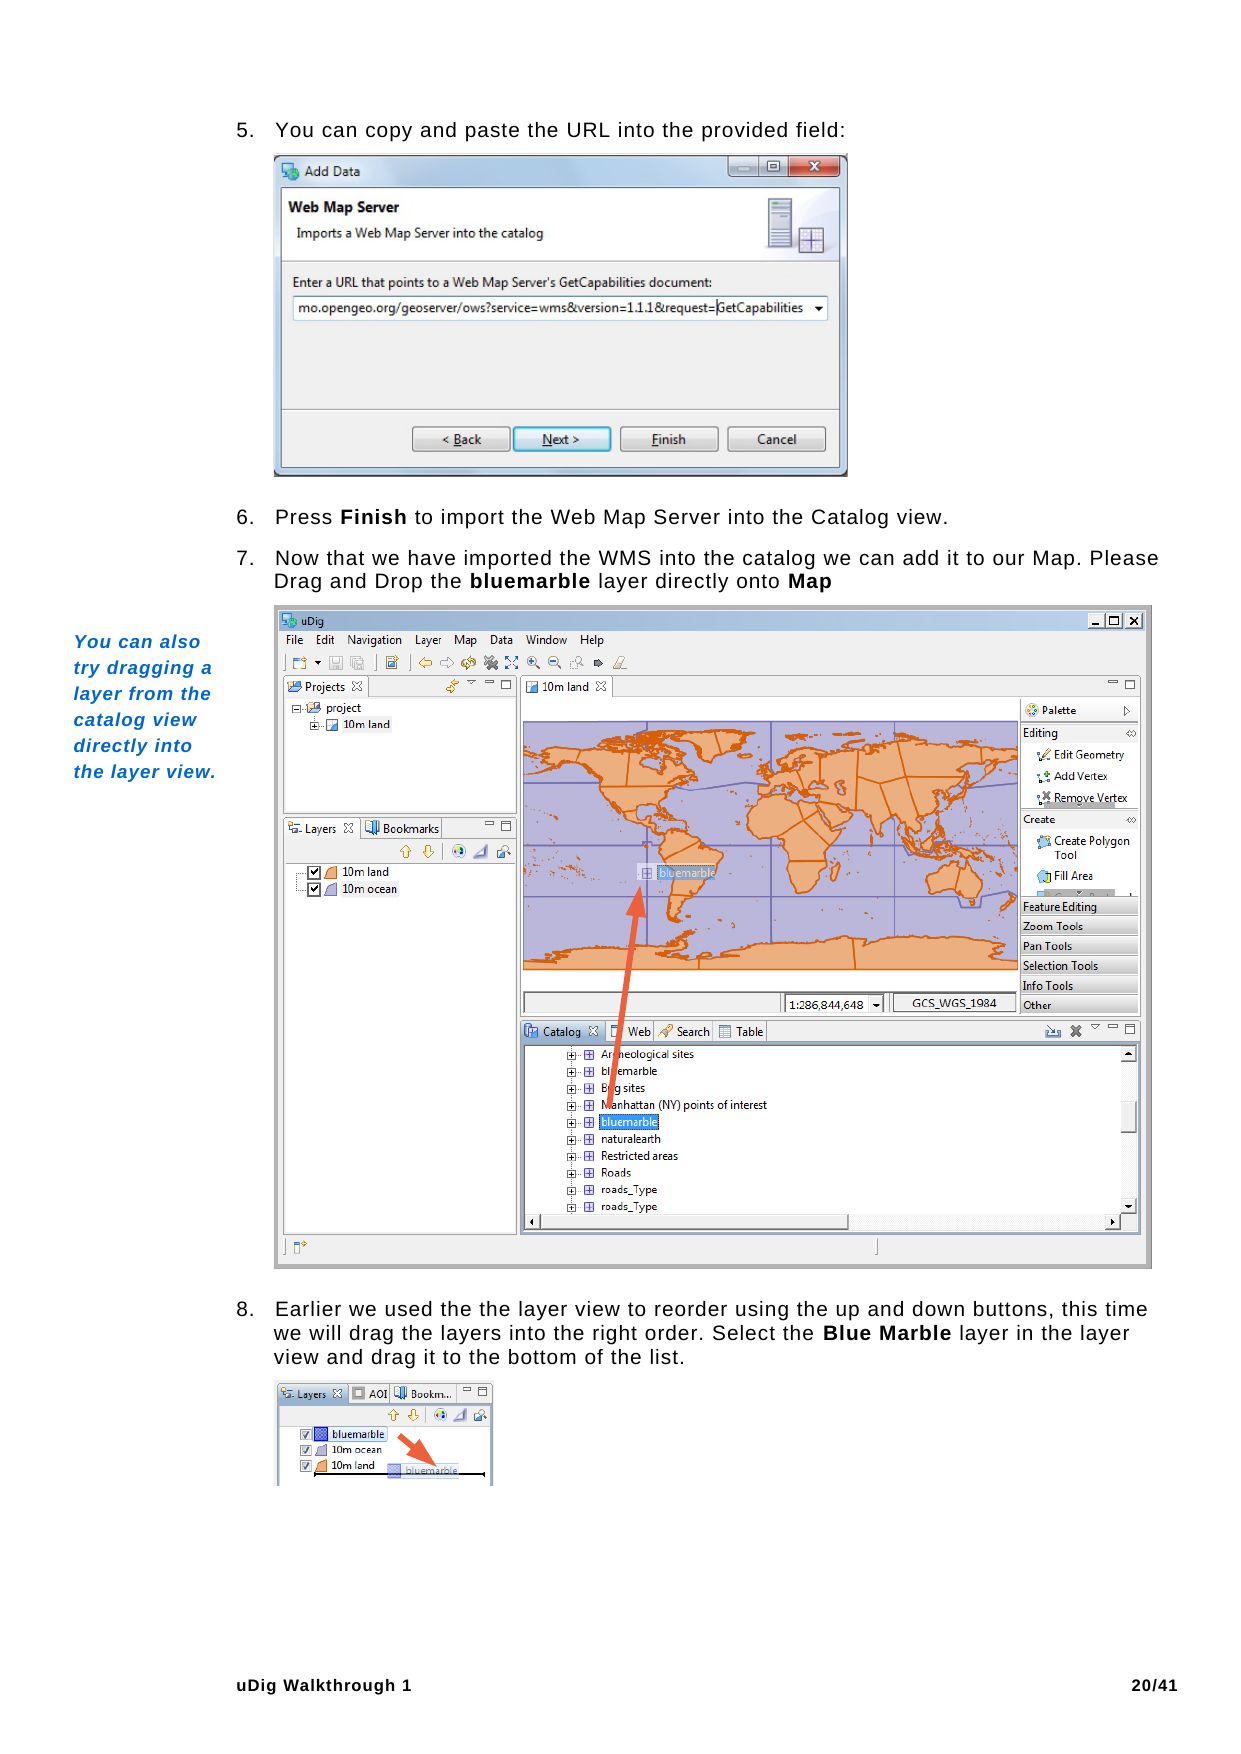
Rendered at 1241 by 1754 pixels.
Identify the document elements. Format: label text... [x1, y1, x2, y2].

list Press Finish to import the Web Map Server into the Catalog view. [236, 505, 1181, 529]
list You can also try dragging a layer from the catalog view directly into the layer view. [73, 631, 222, 782]
picture [273, 153, 848, 477]
list Earlier we used the the layer view to reorder using the up and down buttons, this time we will drag the layers into the right order. Select the Blue Marble layer in the layer view and drag it to the bottom of the list. [236, 1297, 1181, 1497]
picture [273, 1380, 494, 1486]
picture [273, 605, 1152, 1269]
list You can copy and paste the URL into the provided field: [236, 118, 1181, 488]
list Now that we have imported the WMS into the catalog we can add it to our Map. Please Drag and Drop the bluemarble layer directly onto Map [236, 545, 1181, 1281]
